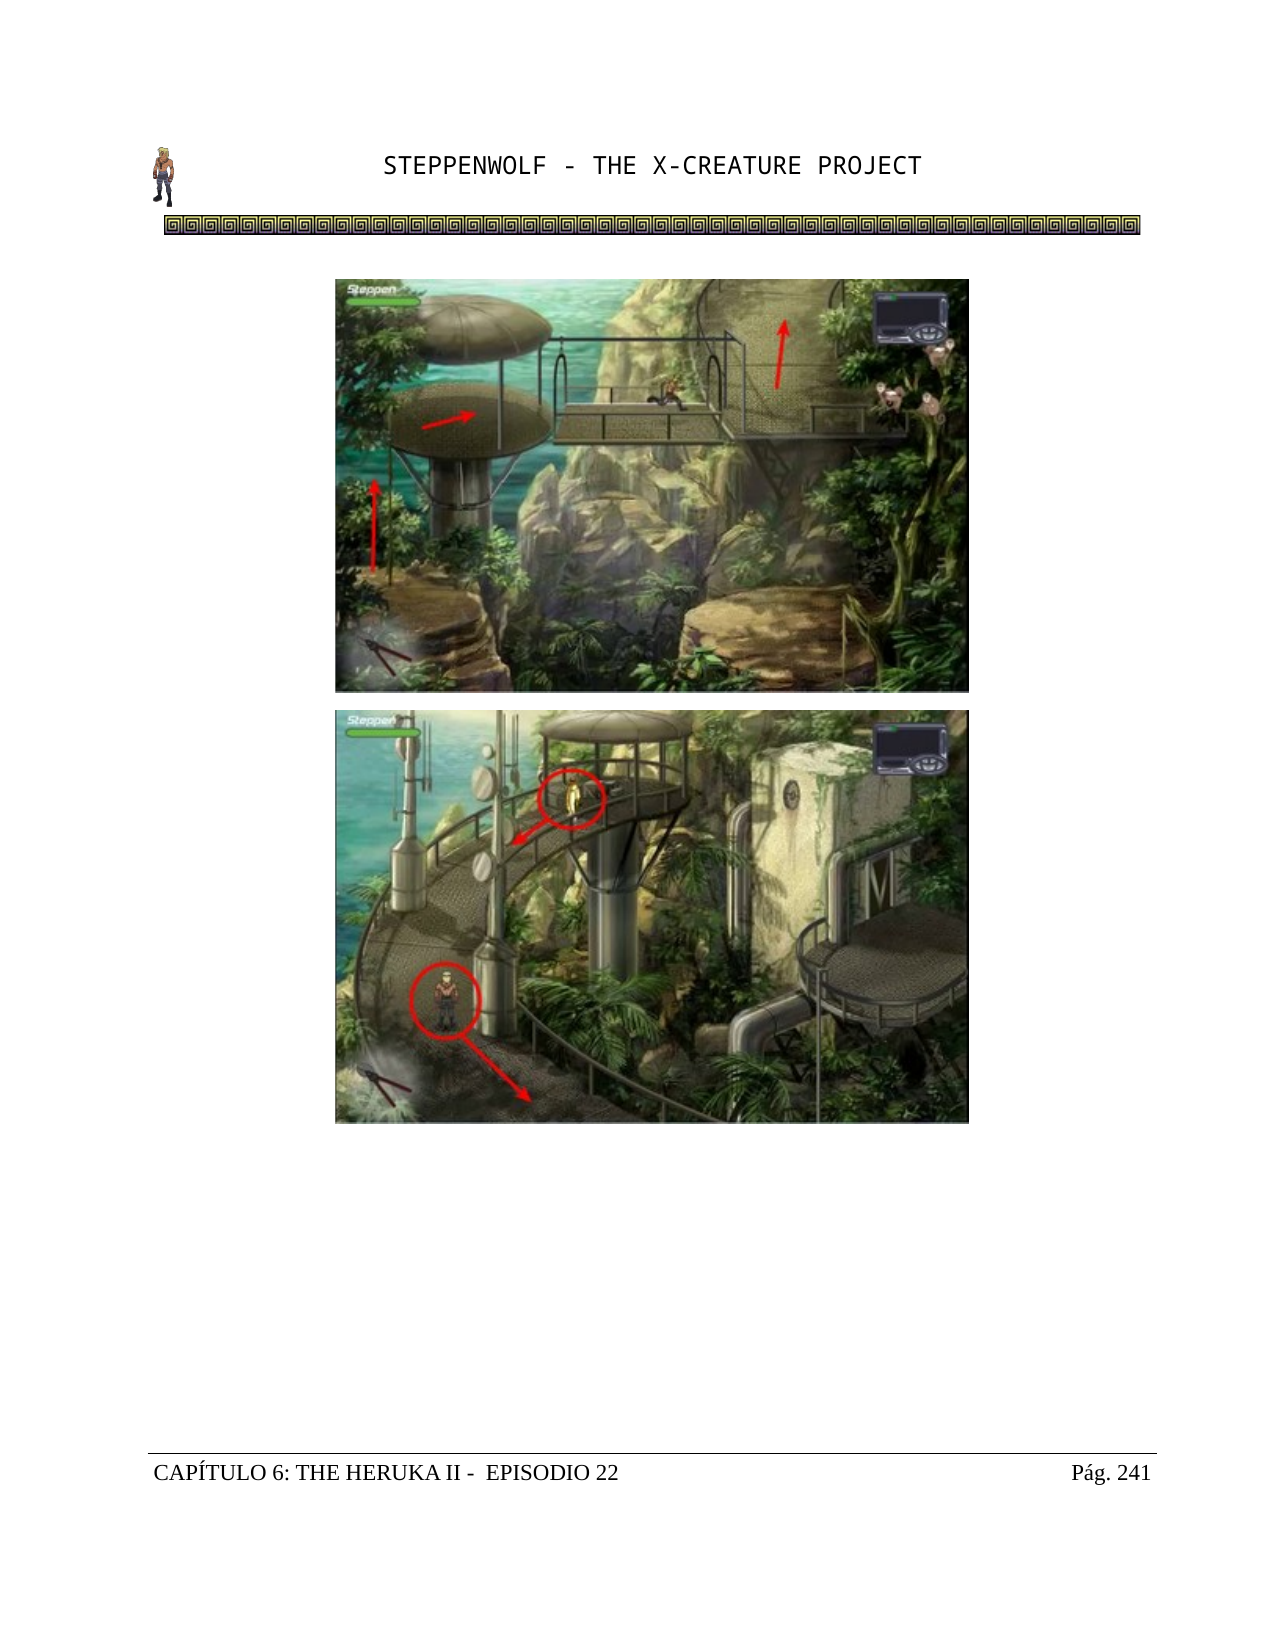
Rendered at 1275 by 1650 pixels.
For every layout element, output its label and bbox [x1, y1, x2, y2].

picture [335, 279, 969, 693]
picture [335, 710, 969, 1124]
picture [147, 147, 181, 207]
picture [164, 215, 1141, 235]
